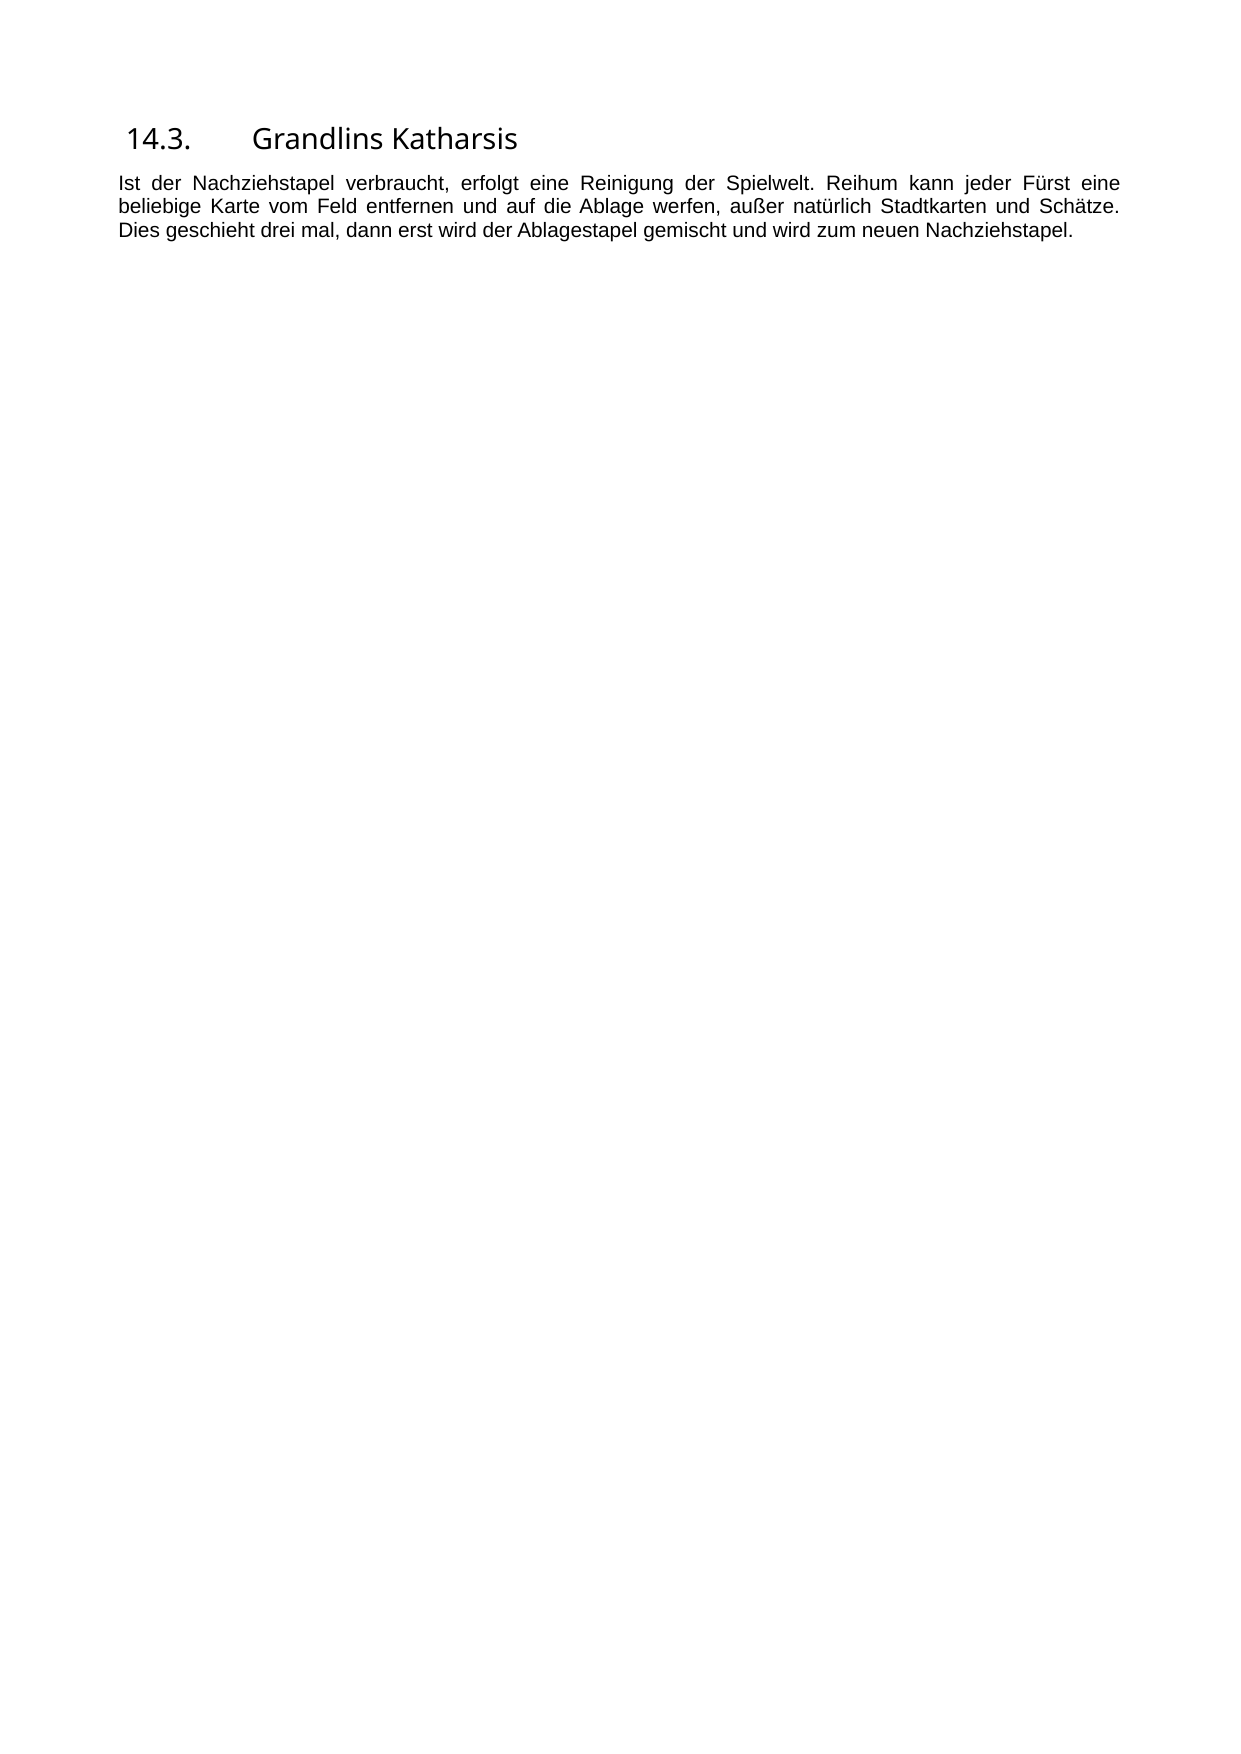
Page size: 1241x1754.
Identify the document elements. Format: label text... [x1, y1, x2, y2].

subtitle Grandlins Katharsis [118, 118, 1122, 158]
text Ist der Nachziehstapel verbraucht, erfolgt eine Reinigung der Spielwelt. Reihum kann jeder Fürst eine beliebige Karte vom Feld entfernen und auf die Ablage werfen, außer natürlich Stadtkarten und Schätze. Dies geschieht drei mal, dann erst wird der Ablagestapel gemischt und wird zum neuen Nachziehstapel. [118, 170, 1122, 242]
